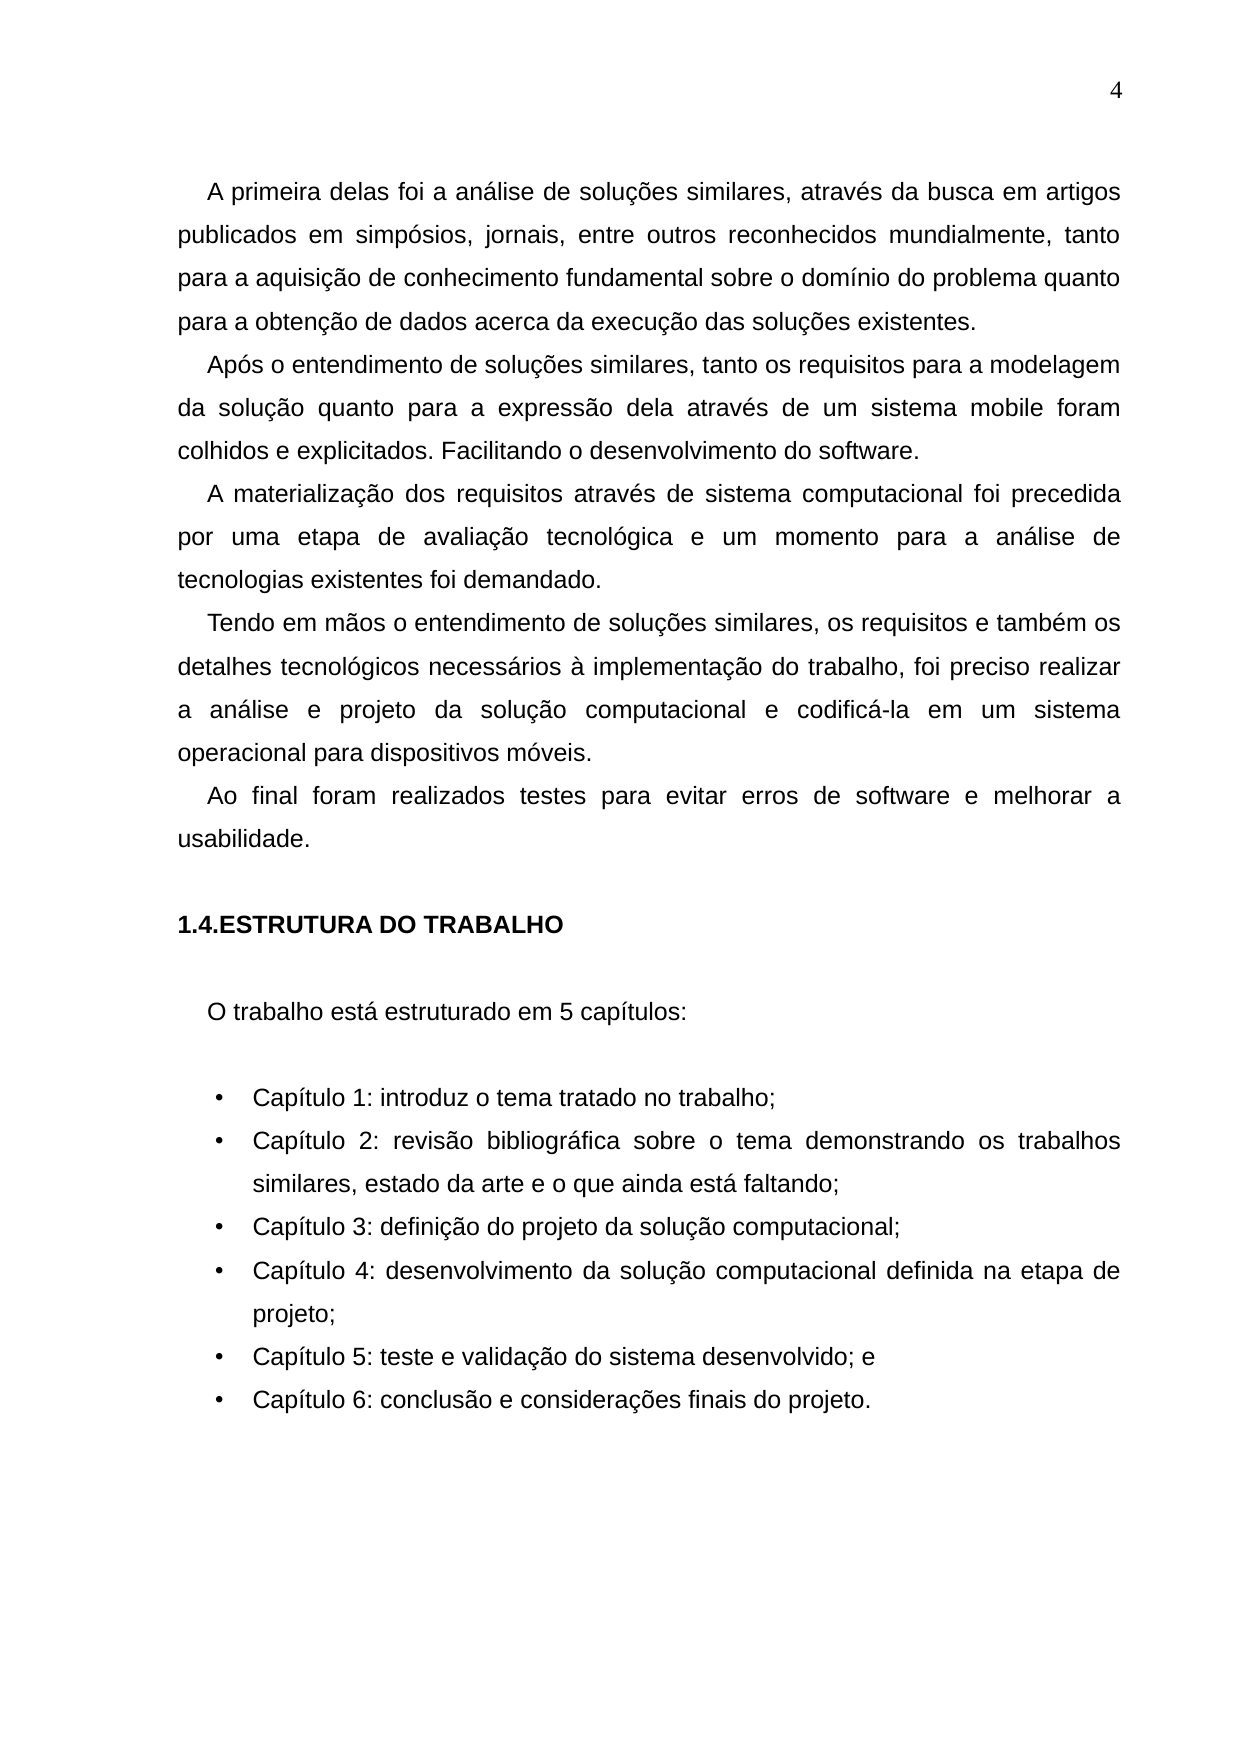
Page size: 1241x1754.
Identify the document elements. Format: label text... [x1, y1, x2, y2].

list Capítulo 1: introduz o tema tratado no trabalho; [215, 1083, 1122, 1112]
text A primeira delas foi a análise de soluções similares, através da busca em artigos publicados em simpósios, jornais, entre outros reconhecidos mundialmente, tanto para a aquisição de conhecimento fundamental sobre o domínio do problema quanto para a obtenção de dados acerca da execução das soluções existentes. [177, 177, 1122, 335]
text Após o entendimento de soluções similares, tanto os requisitos para a modelagem da solução quanto para a expressão dela através de um sistema mobile foram colhidos e explicitados. Facilitando o desenvolvimento do software. [177, 350, 1122, 465]
list Capítulo 5: teste e validação do sistema desenvolvido; e [215, 1342, 1122, 1371]
text O trabalho está estruturado em 5 capítulos: [177, 997, 1122, 1025]
text Ao final foram realizados testes para evitar erros de software e melhorar a usabilidade. [177, 781, 1122, 853]
list ESTRUTURA DO TRABALHO [177, 910, 1122, 939]
list Capítulo 4: desenvolvimento da solução computacional definida na etapa de projeto; [215, 1256, 1122, 1328]
text Tendo em mãos o entendimento de soluções similares, os requisitos e também os detalhes tecnológicos necessários à implementação do trabalho, foi preciso realizar a análise e projeto da solução computacional e codificá-la em um sistema operacional para dispositivos móveis. [177, 608, 1122, 767]
list Capítulo 3: definição do projeto da solução computacional; [215, 1212, 1122, 1241]
list Capítulo 2: revisão bibliográfica sobre o tema demonstrando os trabalhos similares, estado da arte e o que ainda está faltando; [215, 1126, 1122, 1198]
text A materialização dos requisitos através de sistema computacional foi precedida por uma etapa de avaliação tecnológica e um momento para a análise de tecnologias existentes foi demandado. [177, 479, 1122, 594]
list Capítulo 6: conclusão e considerações finais do projeto. [215, 1385, 1122, 1414]
